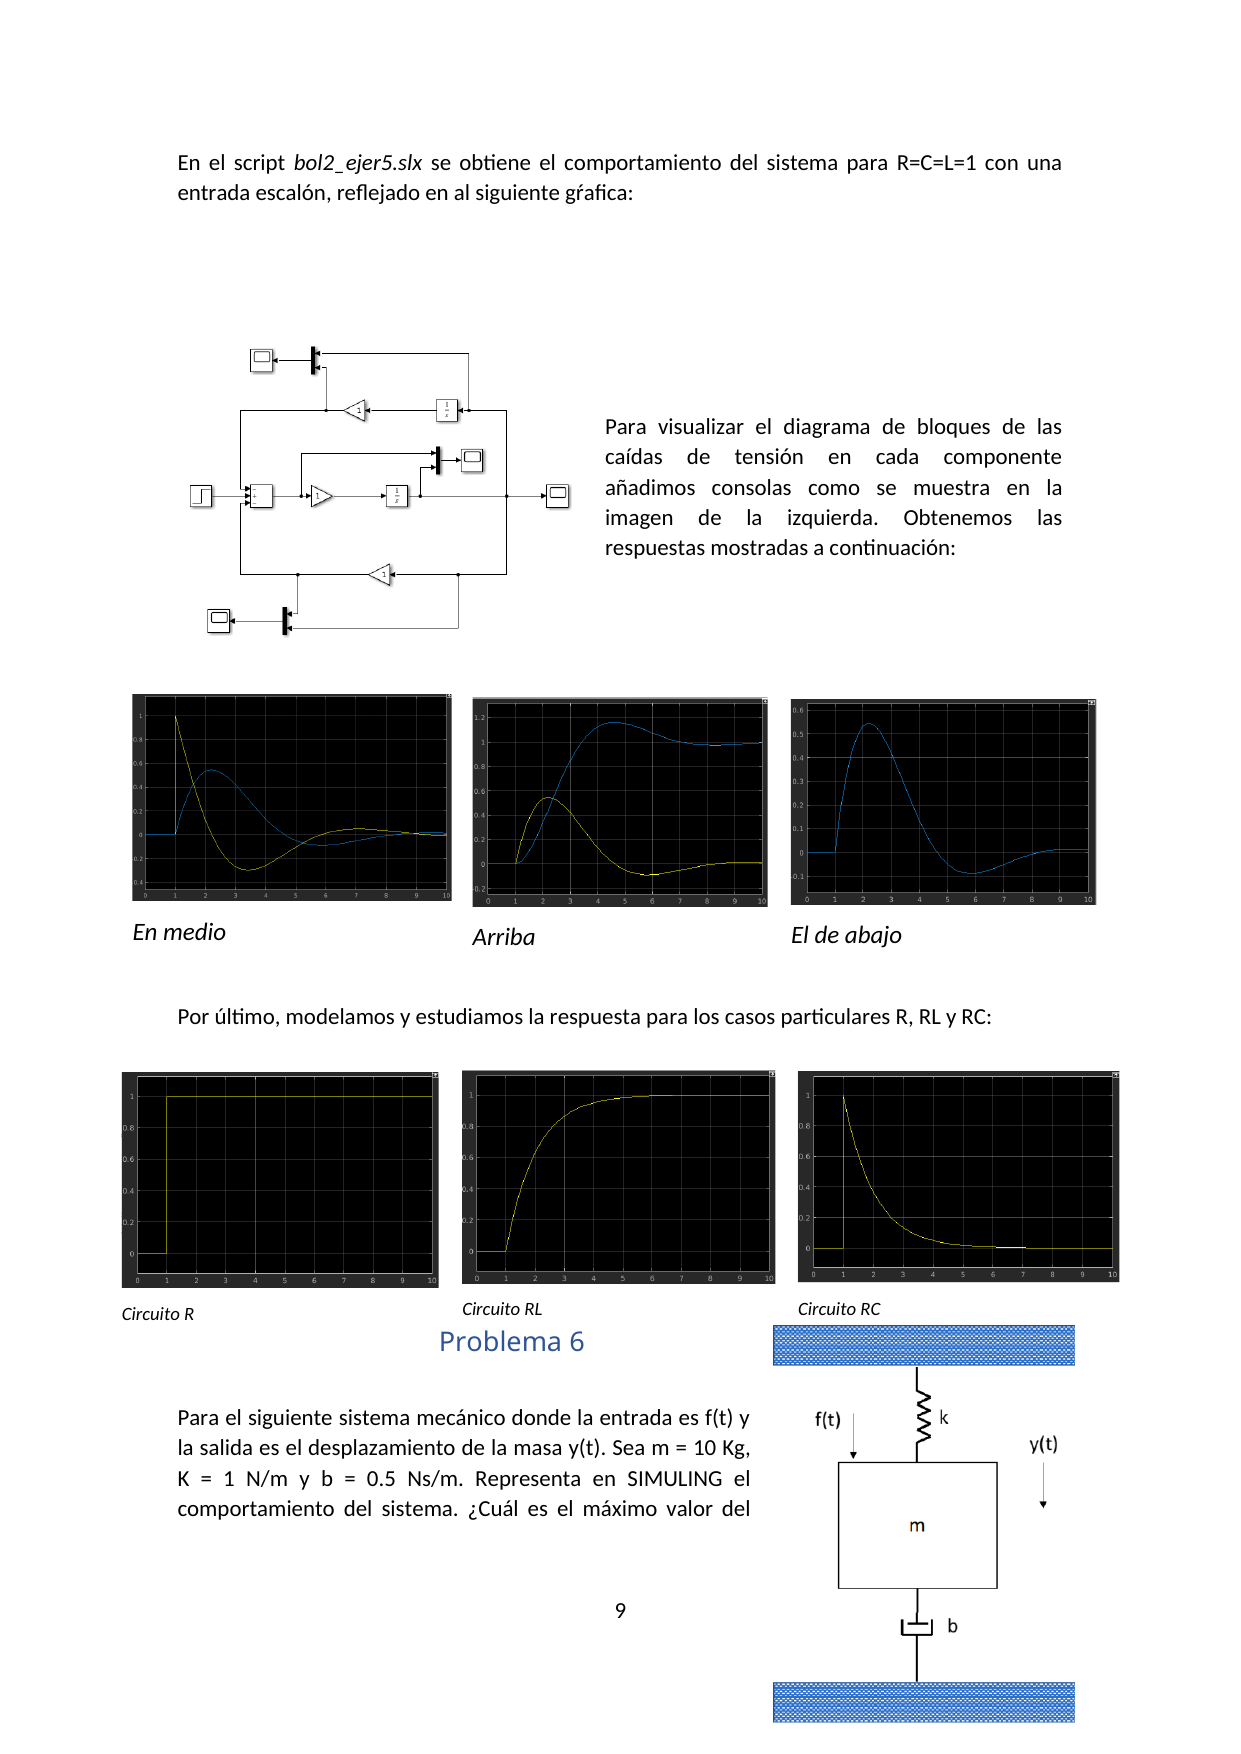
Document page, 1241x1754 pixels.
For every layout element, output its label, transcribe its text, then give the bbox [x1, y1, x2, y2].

picture [790, 699, 1097, 905]
text Circuito RC [798, 1283, 1119, 1320]
subtitle Problema 6 [177, 1322, 769, 1359]
text Por último, modelamos y estudiamos la respuesta para los casos particulares R, RL y RC: [177, 1002, 1063, 1030]
picture [769, 1321, 1077, 1726]
picture [462, 1070, 776, 1284]
text Circuito R [122, 1288, 439, 1324]
picture [153, 332, 588, 661]
text El de abajo [791, 905, 1097, 950]
text En medio [132, 901, 452, 946]
text En el script bol2_ejer5.slx se obtiene el comportamiento del sistema para R=C=L=1 con una entrada escalón, reflejado en al siguiente gŕafica: [177, 148, 1063, 206]
text Circuito RL [462, 1284, 776, 1320]
text Para el siguiente sistema mecánico donde la entrada es f(t) y la salida es el desplazamiento de la masa y(t). Sea m = 10 Kg, K = 1 N/m y b = 0.5 Ns/m. Representa en SIMULING el comportamiento del sistema. ¿Cuál es el máximo valor del [177, 1403, 769, 1522]
picture [121, 1072, 439, 1288]
text Arriba [472, 907, 768, 952]
picture [132, 694, 452, 901]
picture [797, 1071, 1120, 1283]
picture [472, 697, 768, 907]
text Para visualizar el diagrama de bloques de las caídas de tensión en cada componente añadimos consolas como se muestra en la imagen de la izquierda. Obtenemos las respuestas mostradas a continuación: [588, 412, 1063, 561]
